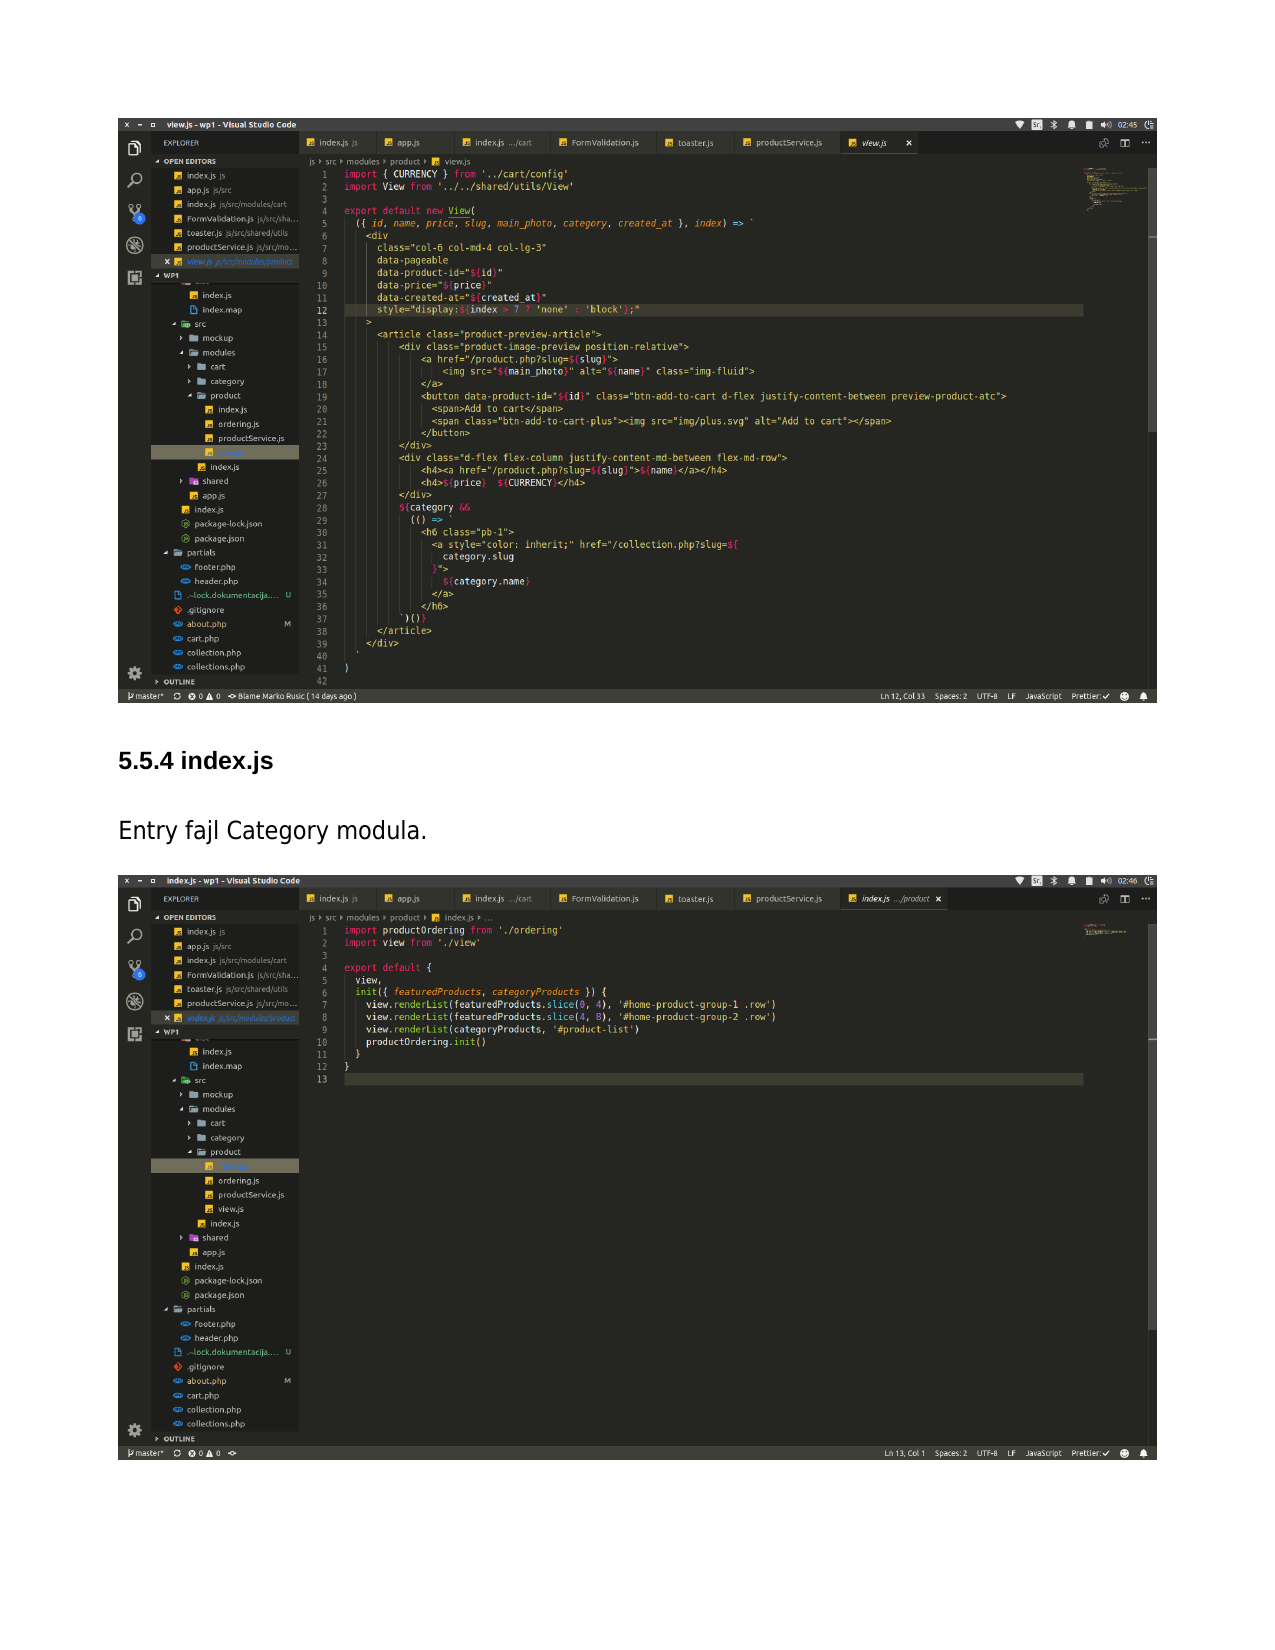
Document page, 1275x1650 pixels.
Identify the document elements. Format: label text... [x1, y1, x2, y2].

picture [118, 875, 1157, 1460]
text Entry fajl Category modula. [118, 817, 1157, 846]
picture [118, 118, 1157, 703]
subtitle 5.5.4 index.js [118, 746, 1157, 775]
